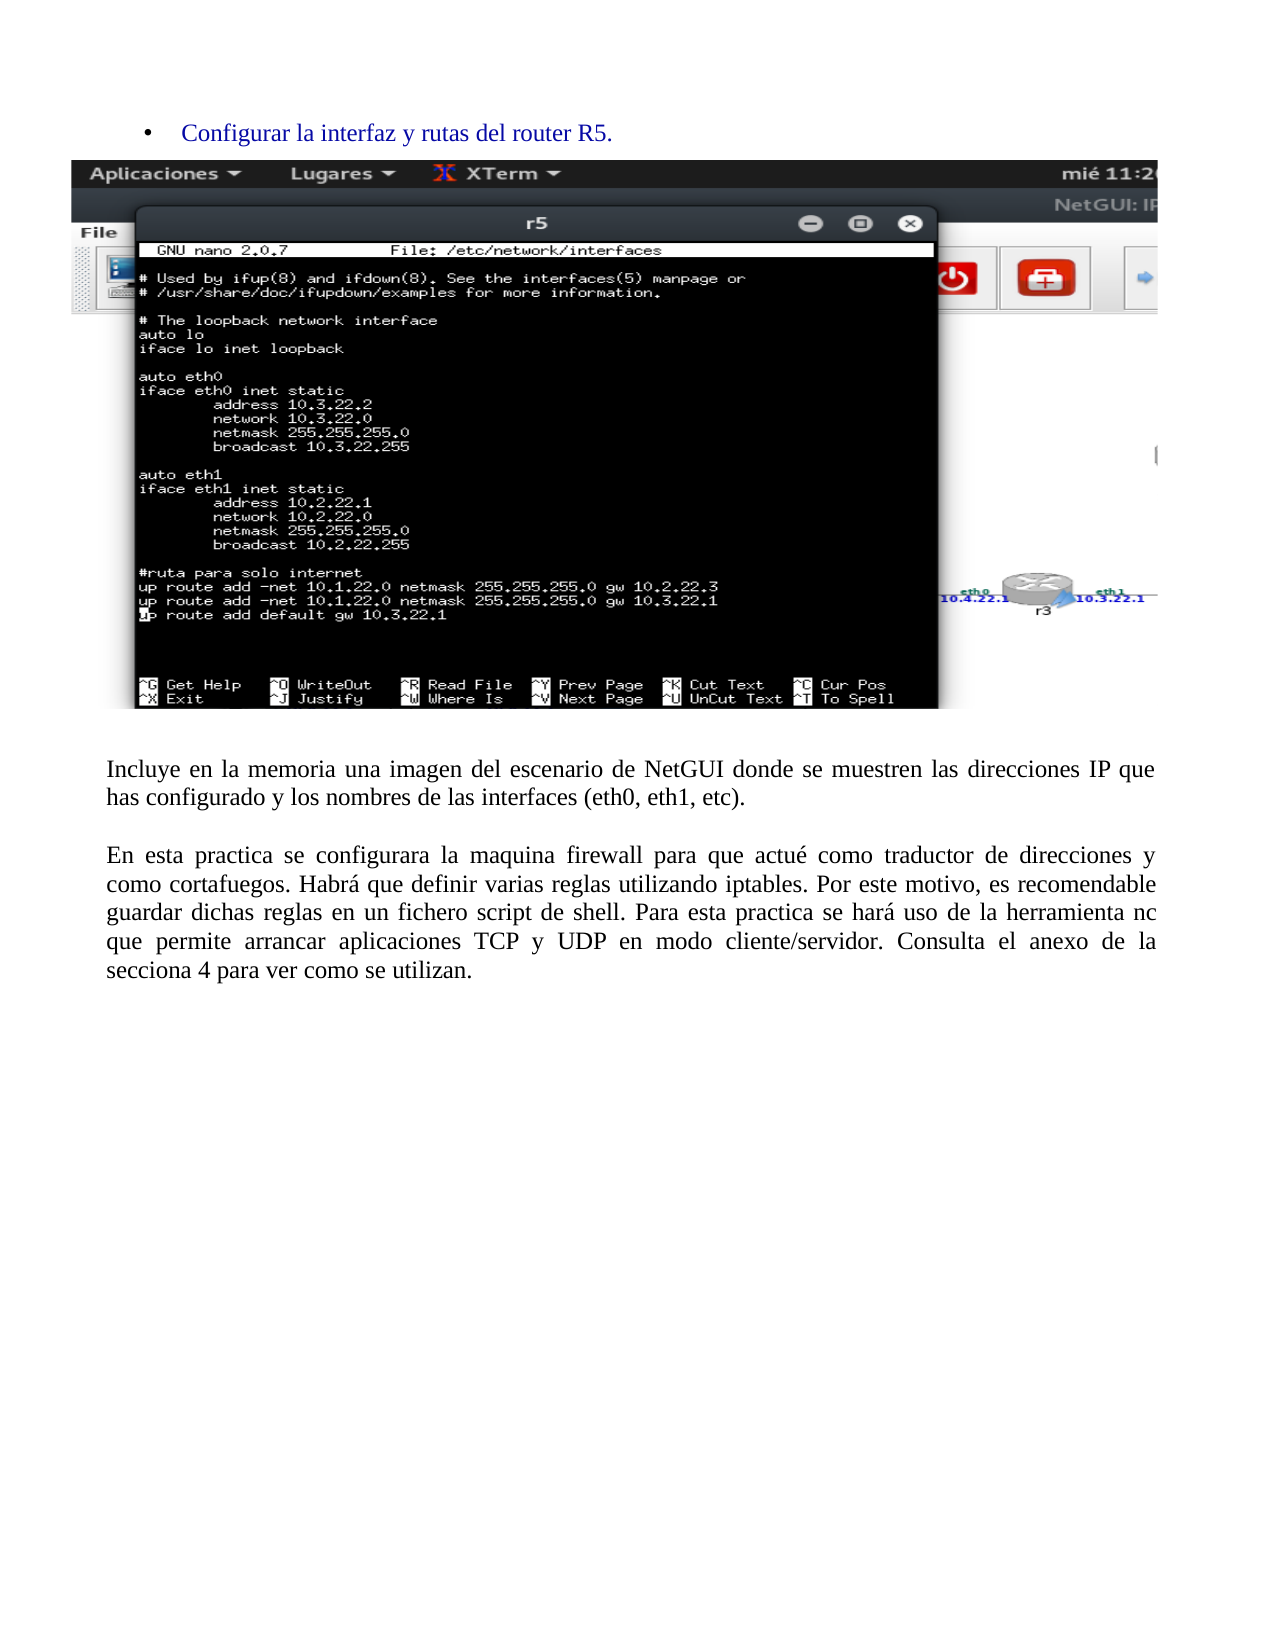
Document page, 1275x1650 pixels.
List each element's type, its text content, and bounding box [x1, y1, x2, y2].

text En esta practica se configurara la maquina firewall para que actué como traductor de direcciones y como cortafuegos. Habrá que definir varias reglas utilizando iptables. Por este motivo, es recomendable guardar dichas reglas en un fichero script de shell. Para esta practica se hará uso de la herramienta nc que permite arrancar aplicaciones TCP y UDP en modo cliente/servidor. Consulta el anexo de la secciona 4 para ver como se utilizan. [106, 840, 1157, 984]
text Incluye en la memoria una imagen del escenario de NetGUI donde se muestren las direcciones IP que has configurado y los nombres de las interfaces (eth0, eth1, etc). [106, 754, 1156, 811]
list Configurar la interfaz y rutas del router R5. [144, 118, 1169, 147]
